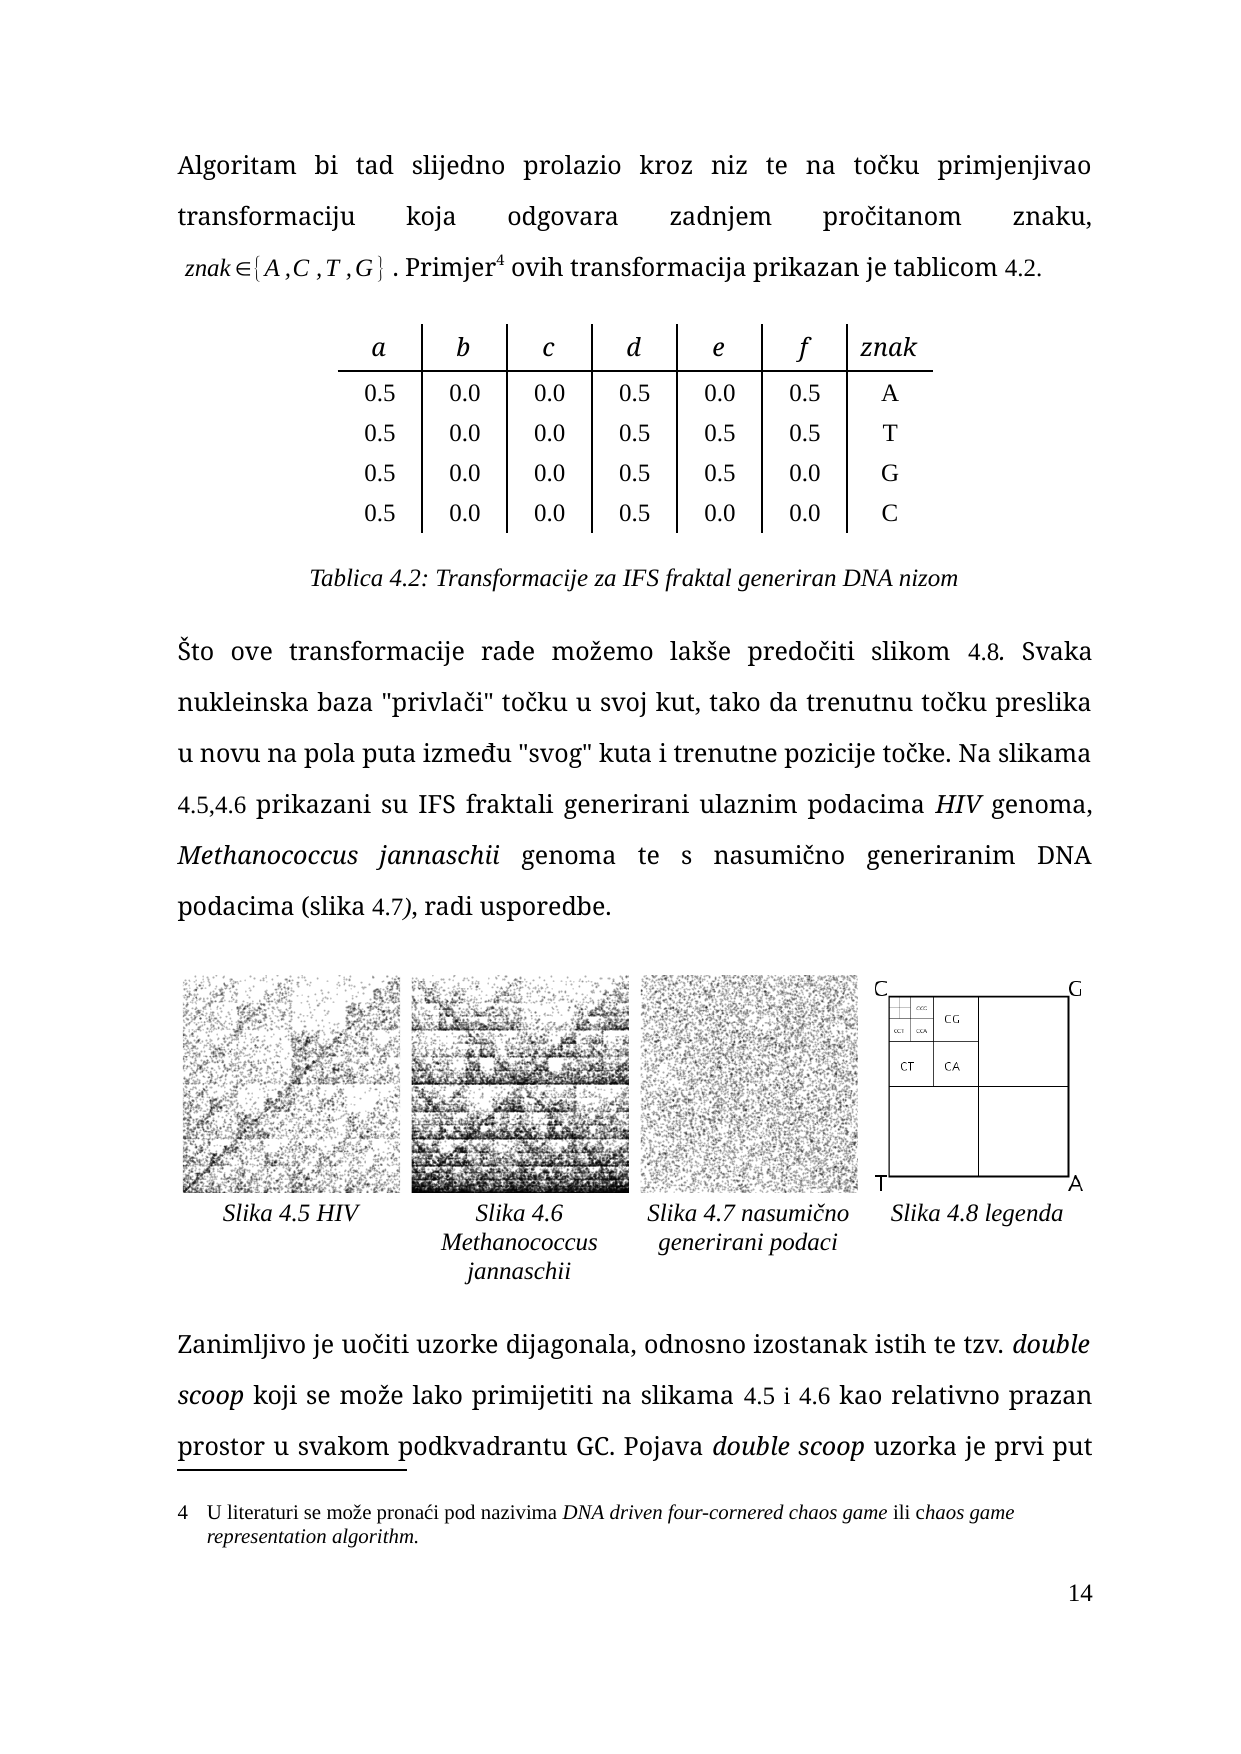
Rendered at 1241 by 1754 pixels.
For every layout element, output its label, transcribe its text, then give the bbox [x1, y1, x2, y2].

table_cell 0.5 [593, 493, 676, 533]
text Algoritam bi tad slijedno prolazio kroz niz te na točku primjenjivao transformaciju koja odgovara zadnjem pročitanom znaku, . Primjer ovih transformacija prikazan je tablicom 4.2. [177, 148, 1093, 284]
picture [869, 975, 1087, 1193]
table_cell 0.0 [508, 453, 591, 493]
picture [411, 975, 629, 1193]
text U literaturi se može pronaći pod nazivima DNA driven four-cornered chaos game ili chaos game representation algorithm. [177, 1500, 1093, 1548]
table_cell 0.5 [338, 372, 421, 412]
table_header [406, 969, 635, 1192]
table_header Slika 4.7 nasumično generirani podaci [635, 1193, 864, 1303]
table_header a [338, 324, 421, 370]
table_header c [508, 324, 591, 370]
table_cell G [848, 453, 932, 493]
text Tablica 4.2: Transformacije za IFS fraktal generiran DNA nizom [177, 563, 1093, 592]
table_header Slika 4.6 Methanococcus jannaschii [406, 1193, 635, 1303]
table_cell 0.0 [763, 453, 846, 493]
text Zanimljivo je uočiti uzorke dijagonala, odnosno izostanak istih te tzv. double scoop koji se može lako primijetiti na slikama 4.5 i 4.6 kao relativno prazan prostor u svakom podkvadrantu GC. Pojava double scoop uzorka je prvi put [177, 1327, 1093, 1463]
table_header e [678, 324, 761, 370]
table_cell 0.5 [678, 453, 761, 493]
table_cell T [848, 412, 932, 452]
table_cell 0.0 [508, 493, 591, 533]
table_header znak [848, 324, 932, 370]
text Što ove transformacije rade možemo lakše predočiti slikom 4.8. Svaka nukleinska baza "privlači" točku u svoj kut, tako da trenutnu točku preslika u novu na pola puta između "svog" kuta i trenutne pozicije točke. Na slikama 4.5,4.6 prikazani su IFS fraktali generirani ulaznim podacima HIV genoma, Methanococcus jannaschii genoma te s nasumično generiranim DNA podacima (slika 4.7), radi usporedbe. [177, 634, 1093, 923]
table_cell 0.0 [678, 493, 761, 533]
table_cell 0.5 [593, 372, 676, 412]
table_cell 0.0 [423, 453, 506, 493]
table_cell 0.5 [678, 412, 761, 452]
picture [640, 975, 858, 1193]
table_cell 0.5 [338, 412, 421, 452]
table_cell 0.0 [423, 372, 506, 412]
table_header [177, 969, 406, 1192]
picture [182, 975, 401, 1193]
table_cell 0.5 [593, 412, 676, 452]
table_cell 0.0 [508, 412, 591, 452]
table_cell C [848, 493, 932, 533]
table_cell 0.0 [508, 372, 591, 412]
table_cell 0.0 [423, 412, 506, 452]
table_cell 0.5 [338, 453, 421, 493]
table_header Slika 4.8 legenda [864, 969, 1093, 1303]
table_cell 0.5 [593, 453, 676, 493]
table_cell A [848, 372, 932, 412]
table_cell 0.0 [423, 493, 506, 533]
table_cell 0.0 [678, 372, 761, 412]
table_cell 0.5 [338, 493, 421, 533]
table_header [635, 969, 864, 1192]
table_cell 0.0 [763, 493, 846, 533]
table_cell 0.5 [763, 412, 846, 452]
table_header d [593, 324, 676, 370]
table_header Slika 4.5 HIV [177, 1193, 406, 1303]
table_cell 0.5 [763, 372, 846, 412]
table_header f [763, 324, 846, 370]
table_header b [423, 324, 506, 370]
